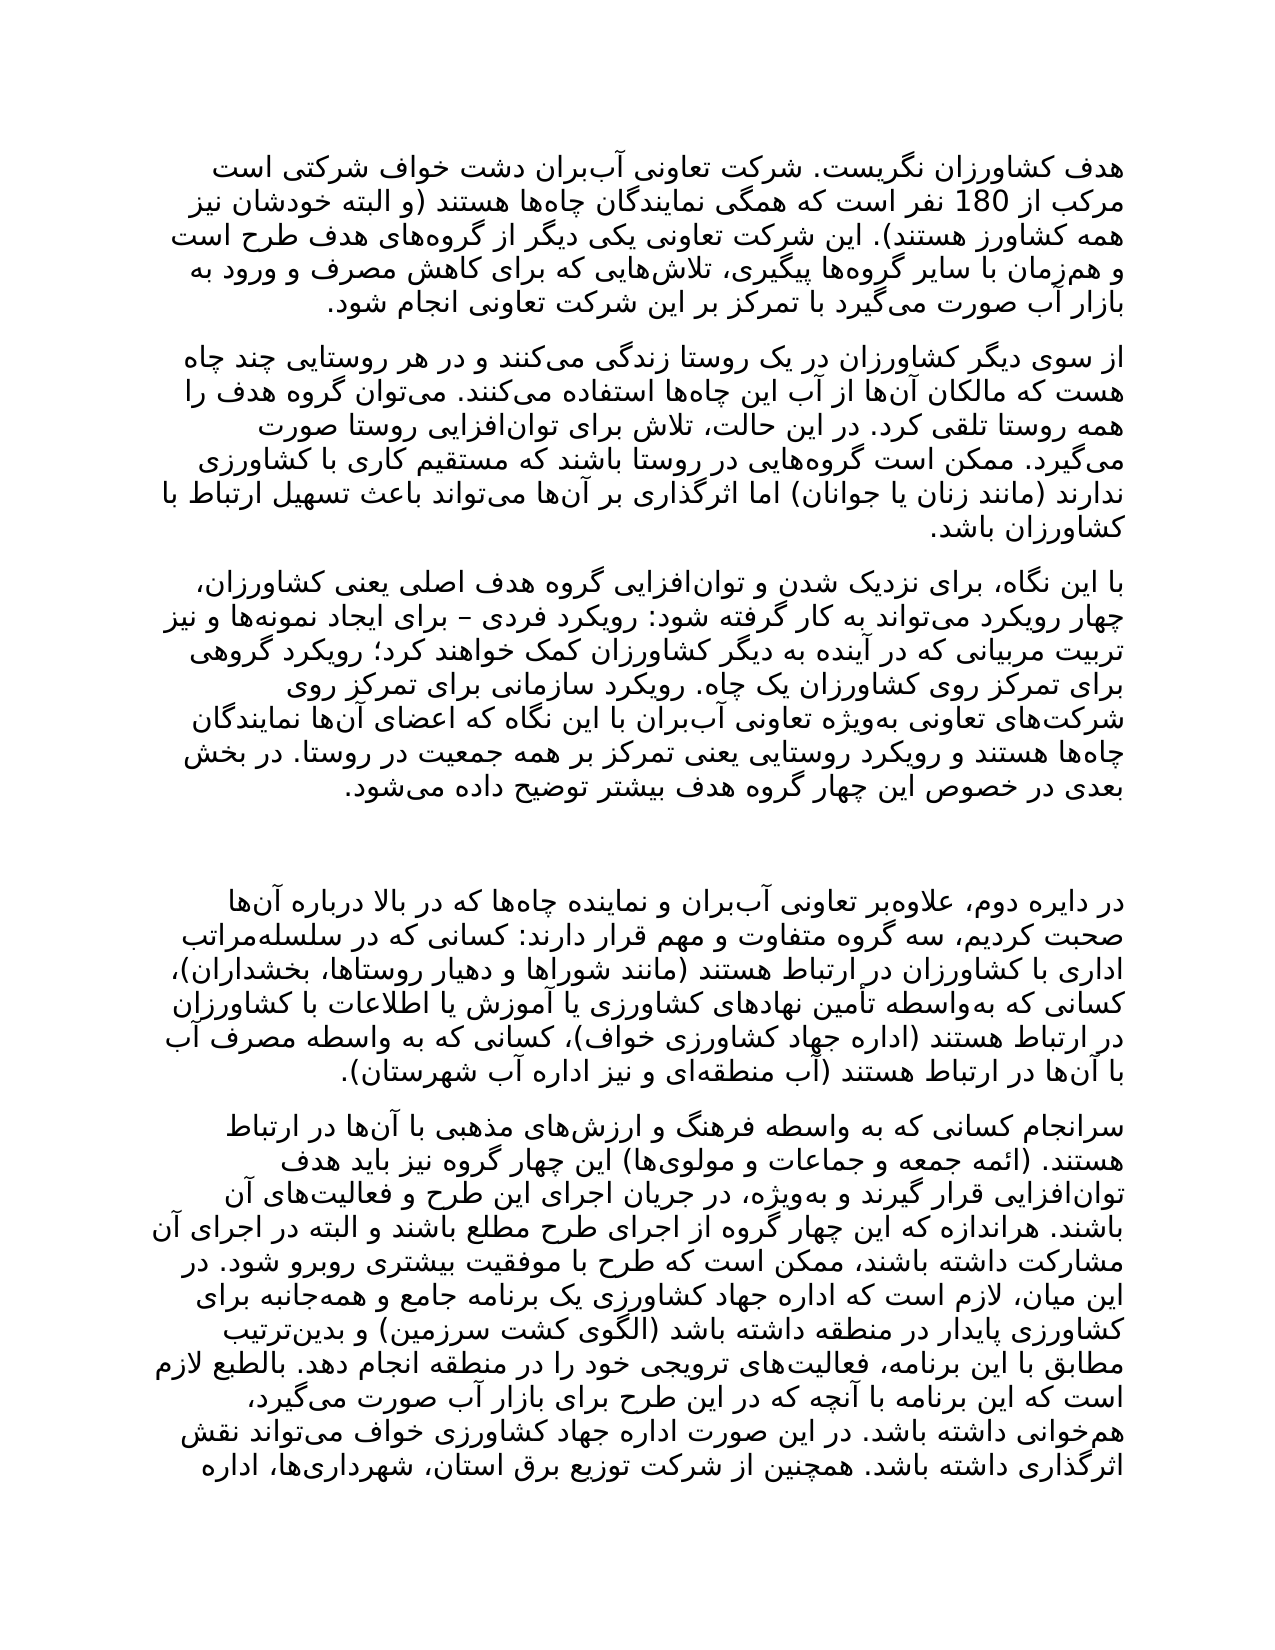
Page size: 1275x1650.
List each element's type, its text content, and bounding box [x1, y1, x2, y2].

text در دایره دوم، علاوه‌بر تعاونی آب‌بران و نماینده چاه‌ها که در بالا درباره آن‌ها صحبت کردیم، سه گروه متفاوت و مهم قرار دارند: کسانی که در سلسله‌مراتب اداری با کشاورزان در ارتباط هستند (مانند شوراها و دهیار روستاها، بخشداران)، کسانی که به‌واسطه تأمین نهادهای کشاورزی یا آموزش یا اطلاعات با کشاورزان در ارتباط هستند (اداره جهاد کشاورزی خواف)، کسانی که به ‌واسطه مصرف آب با آن‌ها در ارتباط هستند (آب منطقه‌ای و نیز اداره آب شهرستان). [150, 884, 1125, 1088]
text سرانجام کسانی که به ‌واسطه فرهنگ و ارزش‌های مذهبی با آن‌ها در ارتباط هستند. (ائمه جمعه و جماعات و مولوی‌ها) این چهار گروه نیز باید هدف توان‌افزایی قرار گیرند و به‌ویژه، در جریان اجرای این طرح و فعالیت‌های آن باشند. هراندازه که این چهار گروه از اجرای طرح مطلع باشند و البته در اجرای آن مشارکت داشته باشند، ممکن است که طرح با موفقیت بیشتری روبرو شود. در این میان، لازم است که اداره جهاد کشاورزی یک برنامه جامع و همه‌جانبه برای کشاورزی پایدار در منطقه داشته باشد (الگوی کشت سرزمین) و بدین‌ترتیب مطابق با این برنامه، فعالیت‌های ترویجی خود را در منطقه انجام دهد. بالطبع لازم است که این برنامه با آنچه که در این طرح برای بازار آب صورت می‌گیرد، هم‌خوانی داشته باشد. در این صورت اداره جهاد کشاورزی خواف می‌تواند نقش اثرگذاری داشته باشد. همچنین از شرکت توزیع برق استان، شهرداری‌ها، اداره برق شهرستان، رسانه‌های محلی، سازمان های مردم نهاد و گروه‌های شبکه های اجتماعی مجازی نیز باید یاد کرد. [150, 1109, 1125, 1482]
text مفهومی که از گذاشتن «کشاورزان» در مرکز دایره میانی به دست می‌آید این است که این گروه هم بهره‌برنده اصلی طرح است و هم گروه هدف اصلی. اما این گروه یکدست و همگن نیست. در بین کشاورزان دشت، افرادی وجود دارند که پیشرو هستند و اهمیت و ارزش آب را درک می‌کنند و در این صورت لازم است که وقت بیشتری را برای آن‌ها بگذاریم و مشارکت آن‌ها می‌تواند اساسی باشد. درعین‌حال، آنان مانند الگویی تلقی شوند که دیگران از آنان تبعیت کنند. ممکن است حتی در مراحل بعدی، ایشان بتوانند مربی یا تسهیلگر کشاورزان دیگر باشند یا کمک کنند تا آنان هم بتوانند الگوهای کشت خود را بهبود بخشند. از سوی دیگر، هر چاه متعلق به یک گروه از کشاورزان است. این گروه ممکن است اعضای یک خانواده باشند. آنچه در اینجا اهمیت دارد این است که گروه هدف ما می‌تواند کشاورزانی باشند که همگی از یک چاه برداشت می‌کنند. در این حالت، توان‌افزایی گروهی مد نظر خواهد بود. ترویج و ارتقای آگاهی‌ها گروهی صورت می‌گیرد و ممکن است که در جلسات متعدد یک گروه از کشاورزان یک چاه با هم برای مدیریت آب مصرفی خود برنامه‌ریزی نمایند. می‌توان از زاویه دیگری به گروه هدف کشاورزان نگریست. شرکت تعاونی آب‌بران دشت خواف شرکتی است مرکب از 180 نفر است که همگی نمایندگان چاه‌ها هستند (و البته خودشان نیز همه کشاورز هستند). این شرکت تعاونی یکی دیگر از گروه‌های هدف طرح است و هم‌زمان با سایر گروه‌ها پیگیری، تلاش‌هایی که برای کاهش مصرف و ورود به بازار آب صورت می‌گیرد با تمرکز بر این شرکت تعاونی انجام شود. [150, 150, 1125, 320]
text با این نگاه، برای نزدیک شدن و توان‌افزایی گروه هدف اصلی یعنی کشاورزان، چهار رویکرد می‌تواند به کار گرفته شود: رویکرد فردی – برای ایجاد نمونه‌ها و نیز تربیت مربیانی که در آینده به دیگر کشاورزان کمک خواهند کرد؛ رویکرد گروهی برای تمرکز روی کشاورزان یک چاه. رویکرد سازمانی برای تمرکز روی شرکت‌های تعاونی به‌ویژه تعاونی آب‌بران با این نگاه که اعضای آن‌ها نمایندگان چاه‌ها هستند و رویکرد روستایی یعنی تمرکز بر همه جمعیت در روستا. در بخش بعدی در خصوص این چهار گروه هدف بیشتر توضیح داده می‌شود. [150, 565, 1125, 803]
text از سوی دیگر کشاورزان در یک روستا زندگی می‌کنند و در هر روستایی چند چاه هست که مالکان آن‌ها از آب این چاه‌ها استفاده می‌کنند. می‌توان گروه هدف را همه روستا تلقی کرد. در این حالت، تلاش برای توان‌افزایی روستا صورت می‌گیرد. ممکن است گروه‌هایی در روستا باشند که مستقیم کاری با کشاورزی ندارند (مانند زنان یا جوانان) اما اثرگذاری بر آن‌ها می‌تواند باعث تسهیل ارتباط با کشاورزان باشد. [150, 341, 1125, 544]
